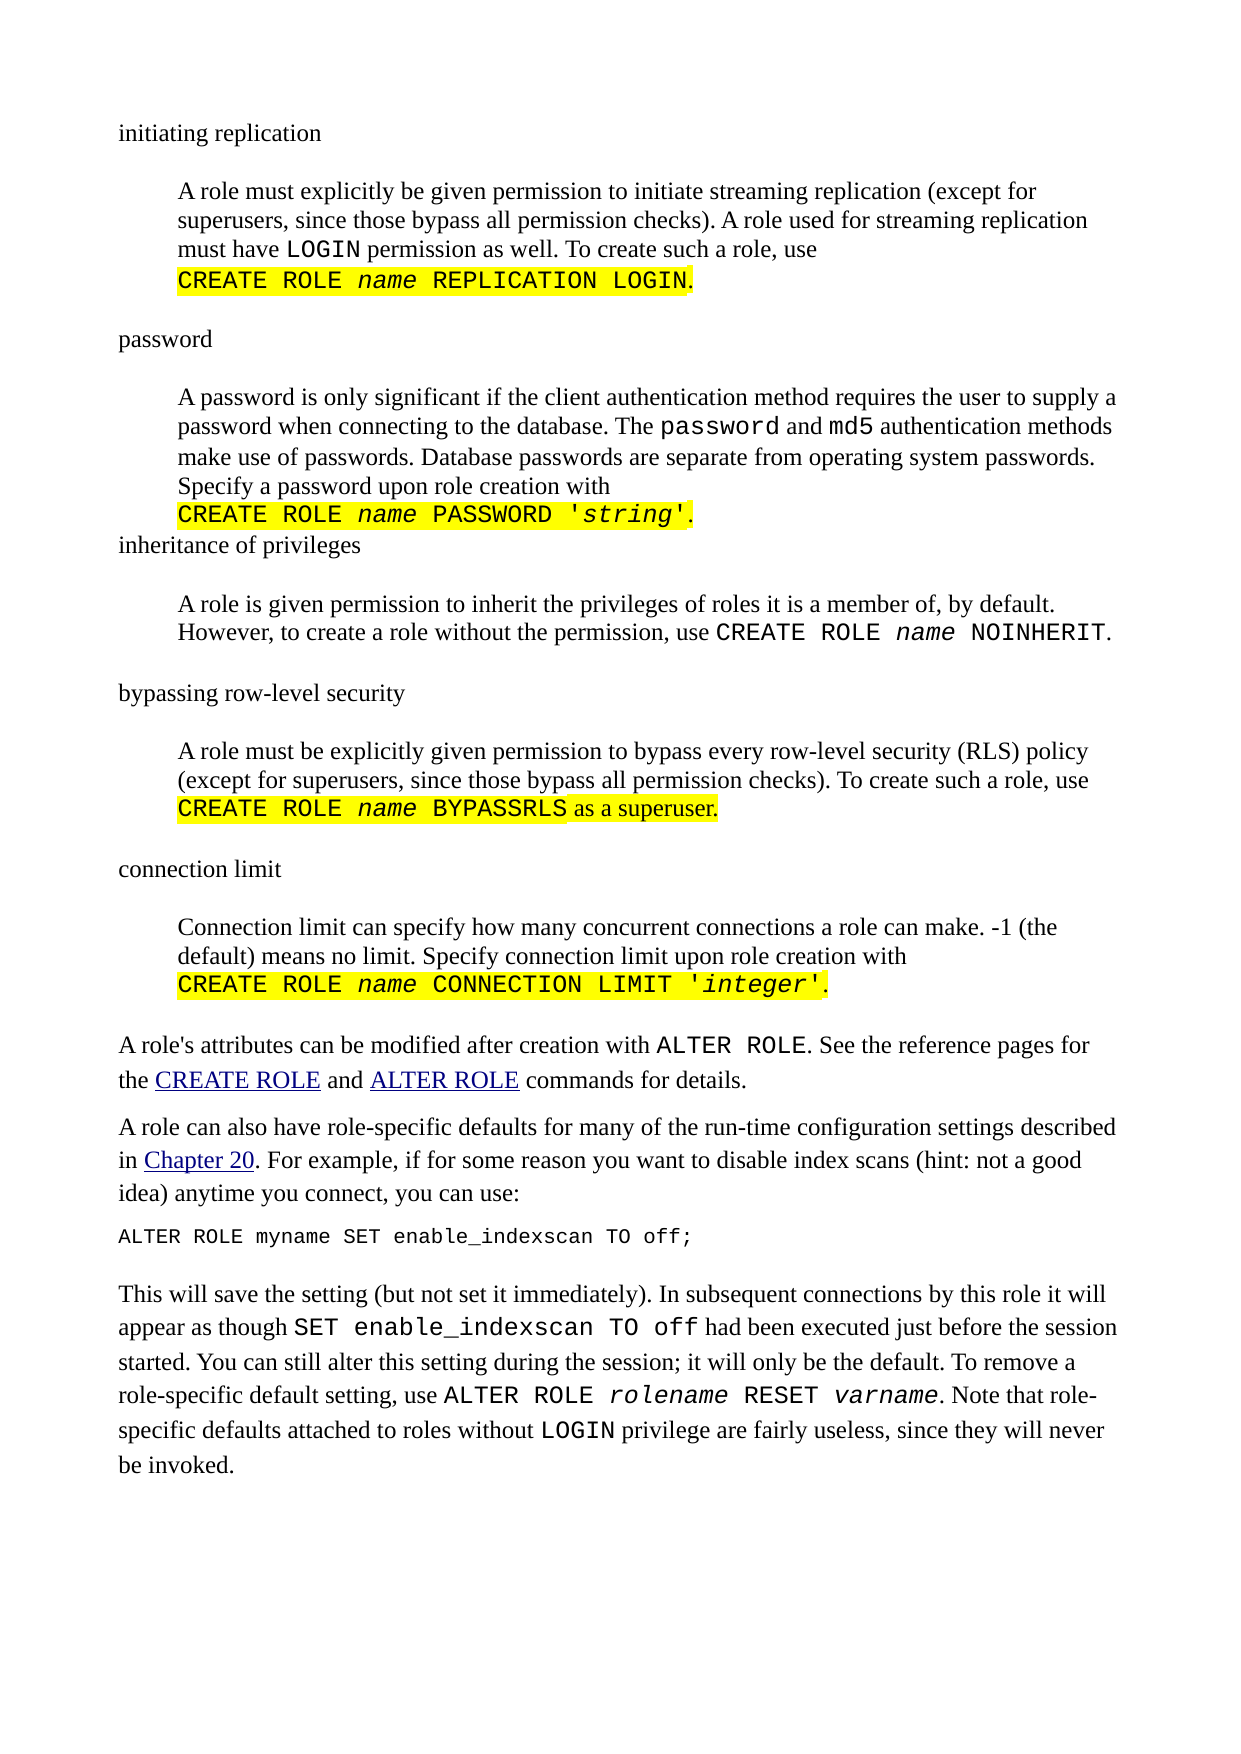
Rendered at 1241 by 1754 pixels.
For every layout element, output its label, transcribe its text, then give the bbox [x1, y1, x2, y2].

list A role is given permission to inherit the privileges of roles it is a member of, by default. However, to create a role without the permission, use CREATE ROLE name NOINHERIT. [177, 589, 1122, 648]
subtitle password [118, 324, 1122, 353]
text A role can also have role-specific defaults for many of the run-time configuration settings described in Chapter 20. For example, if for some reason you want to disable index scans (hint: not a good idea) anytime you connect, you can use: [118, 1112, 1122, 1207]
subtitle bypassing row-level security [118, 678, 1122, 706]
text ALTER ROLE myname SET enable_indexscan TO off; [118, 1226, 1122, 1250]
subtitle connection limit [118, 854, 1122, 882]
list Connection limit can specify how many concurrent connections a role can make. -1 (the default) means no limit. Specify connection limit upon role creation with CREATE ROLE name CONNECTION LIMIT 'integer'. [177, 912, 1122, 1000]
list A password is only significant if the client authentication method requires the user to supply a password when connecting to the database. The password and md5 authentication methods make use of passwords. Database passwords are separate from operating system passwords. Specify a password upon role creation with [177, 382, 1122, 499]
list CREATE ROLE name PASSWORD 'string'. [177, 499, 1122, 530]
subtitle inheritance of privileges [118, 530, 1122, 559]
list A role must explicitly be given permission to initiate streaming replication (except for superusers, since those bypass all permission checks). A role used for streaming replication must have LOGIN permission as well. To create such a role, use [177, 176, 1122, 265]
list CREATE ROLE name REPLICATION LOGIN. [177, 265, 1122, 296]
subtitle initiating replication [118, 118, 1122, 147]
text This will save the setting (but not set it immediately). In subsequent connections by this role it will appear as though SET enable_indexscan TO off had been executed just before the session started. You can still alter this setting during the session; it will only be the default. To remove a role-specific default setting, use ALTER ROLE rolename RESET varname. Note that role-specific defaults attached to roles without LOGIN privilege are fairly useless, since they will never be invoked. [118, 1279, 1122, 1479]
list A role must be explicitly given permission to bypass every row-level security (RLS) policy (except for superusers, since those bypass all permission checks). To create such a role, use CREATE ROLE name BYPASSRLS as a superuser. [177, 736, 1122, 824]
text A role's attributes can be modified after creation with ALTER ROLE. See the reference pages for the CREATE ROLE and ALTER ROLE commands for details. [118, 1030, 1122, 1094]
